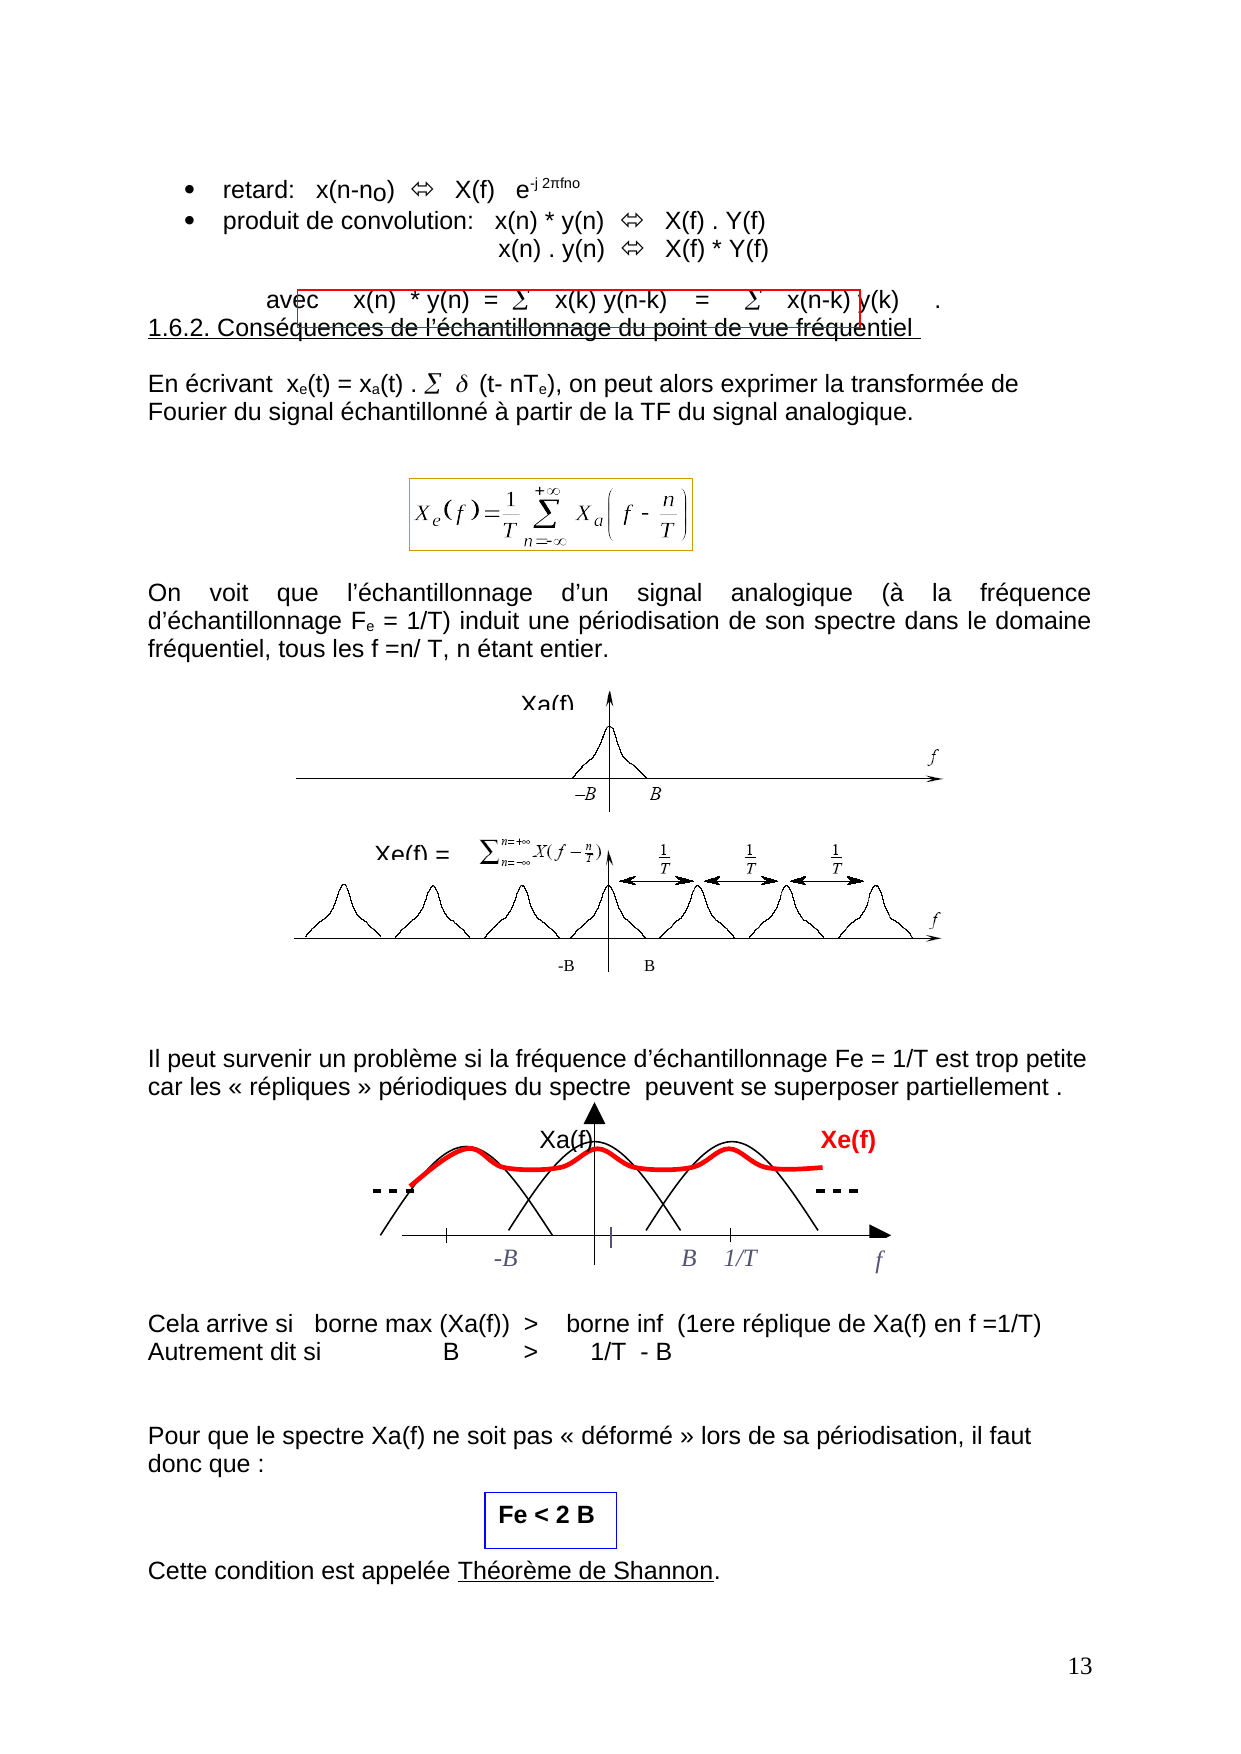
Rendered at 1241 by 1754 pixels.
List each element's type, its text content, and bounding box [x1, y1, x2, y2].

text Xe(f) = [370, 840, 450, 860]
text -B [558, 956, 581, 974]
text [617, 1501, 1092, 1528]
text Xa(f) [539, 1126, 600, 1151]
list produit de convolution: x(n) * y(n)  X(f) . Y(f) [185, 207, 1092, 235]
text avec x(n) * y(n) = x(k) y(n-k) = x(n-k) y(k) . [185, 286, 1092, 314]
text Cela arrive si borne max (Xa(f)) > borne inf (1ere réplique de Xa(f) en f =1/T) [148, 1310, 1092, 1338]
text On voit que l’échantillonnage d’un signal analogique (à la fréquence d’échantillonnage Fe = 1/T) induit une périodisation de son spectre dans le domaine fréquentiel, tous les f =n/ T, n étant entier. [148, 579, 1092, 663]
picture [280, 671, 961, 980]
text Il peut survenir un problème si la fréquence d’échantillonnage Fe = 1/T est trop petite car les « répliques » périodiques du spectre peuvent se superposer partiellement . [148, 1045, 1092, 1101]
subtitle 1.6.2. Conséquences de l’échantillonnage du point de vue fréquentiel [148, 314, 1092, 342]
text -B [494, 1244, 526, 1272]
text f [869, 1247, 888, 1274]
text x(n) . y(n)  X(f) * Y(f) [443, 235, 1092, 263]
text Cette condition est appelée Théorème de Shannon. [148, 1556, 1092, 1584]
text Fe < 2 B [486, 1501, 616, 1528]
text [295, 1501, 484, 1528]
text Xa(f) [520, 690, 581, 710]
text Autrement dit si B > 1/T - B [148, 1338, 1092, 1366]
text B [681, 1244, 705, 1272]
text B [644, 956, 667, 974]
text En écrivant xe(t) = xa(t) . (t- nTe), on peut alors exprimer la transformée de Fourier du signal échantillonné à partir de la TF du signal analogique. [148, 370, 1092, 426]
text Xe(f) [820, 1126, 881, 1154]
text 1/T [723, 1244, 765, 1272]
text Pour que le spectre Xa(f) ne soit pas « déformé » lors de sa périodisation, il faut donc que : [148, 1422, 1092, 1477]
list retard: x(n-no)  X(f) e-j 2πfno [185, 176, 1092, 207]
